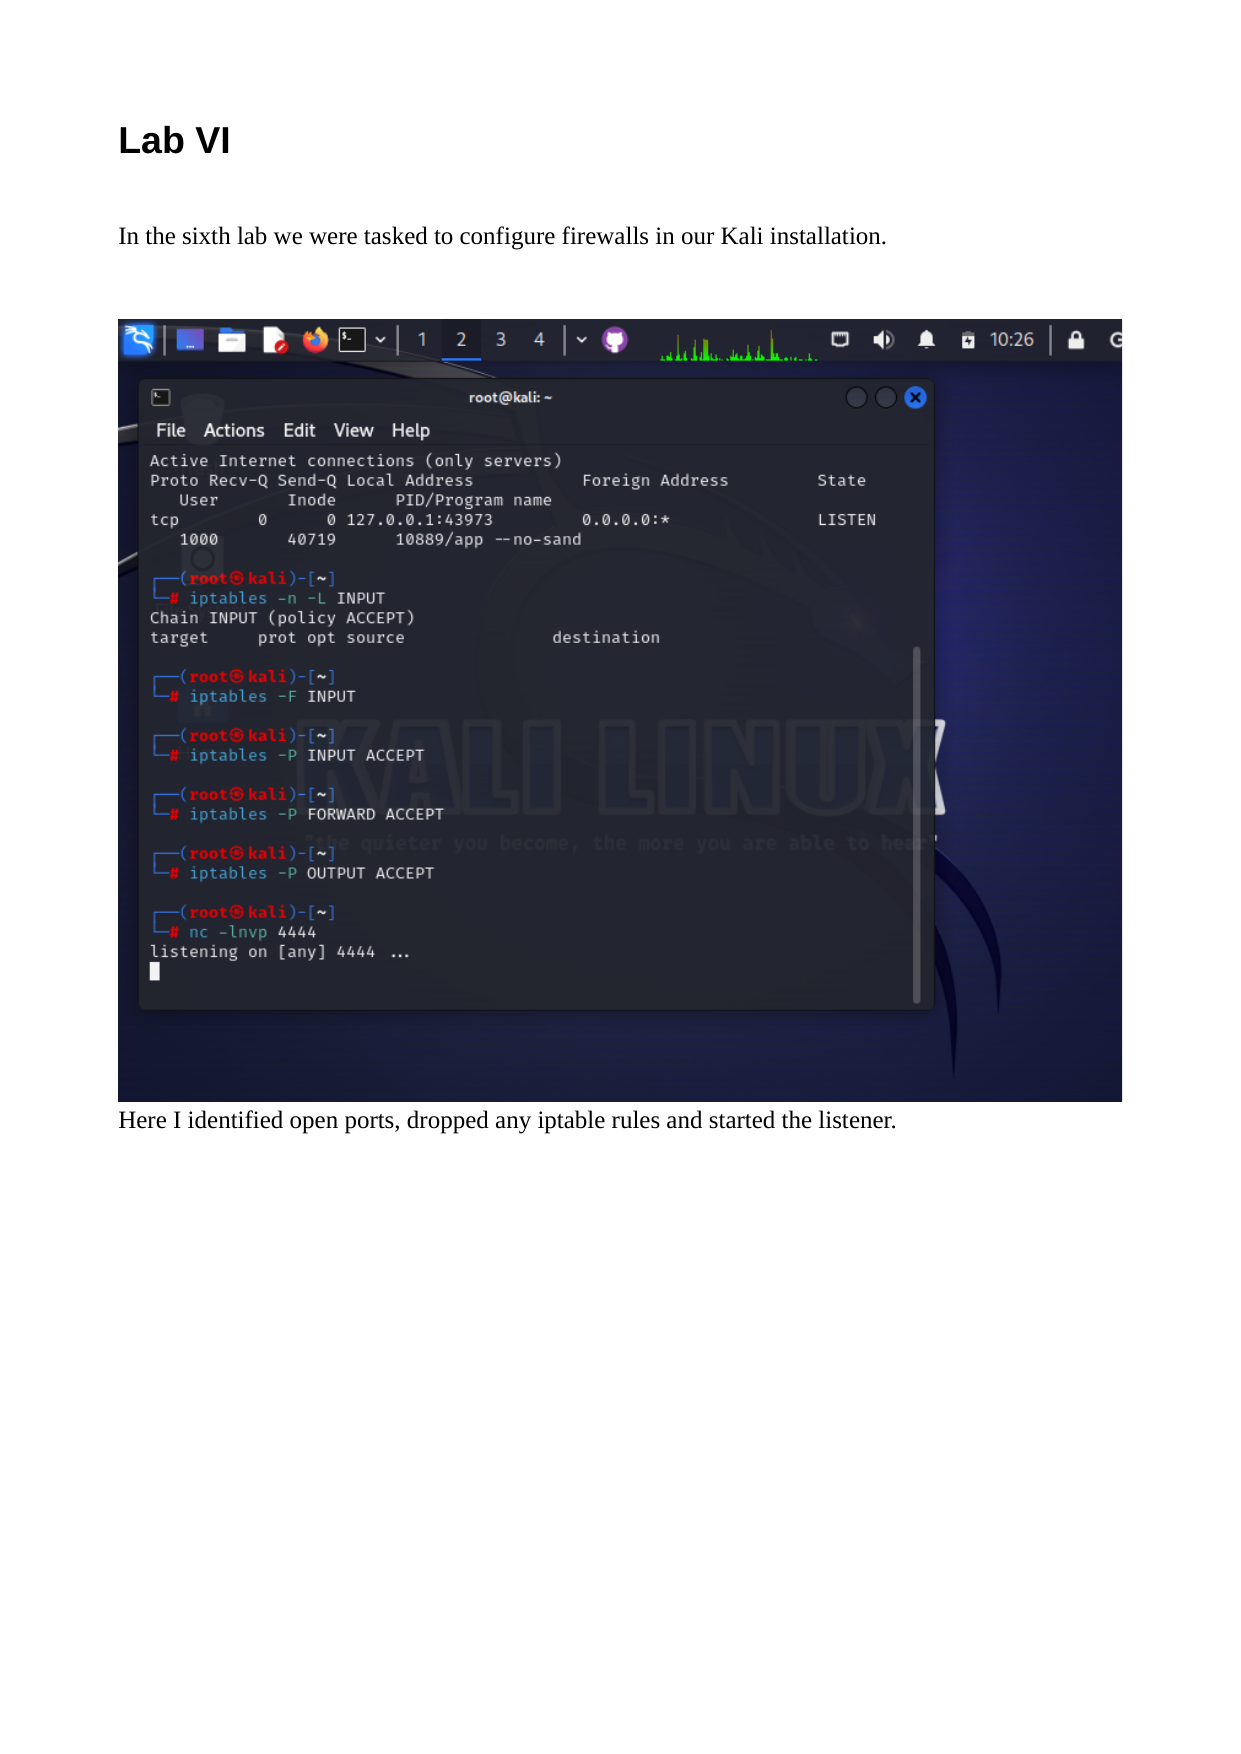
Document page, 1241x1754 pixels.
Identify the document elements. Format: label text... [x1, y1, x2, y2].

picture [118, 319, 1123, 1102]
text In the sixth lab we were tasked to configure firewalls in our Kali installation. [118, 221, 1122, 250]
subtitle Lab VI [118, 118, 1122, 161]
text Here I identified open ports, dropped any iptable rules and started the listener. [118, 1102, 1122, 1134]
